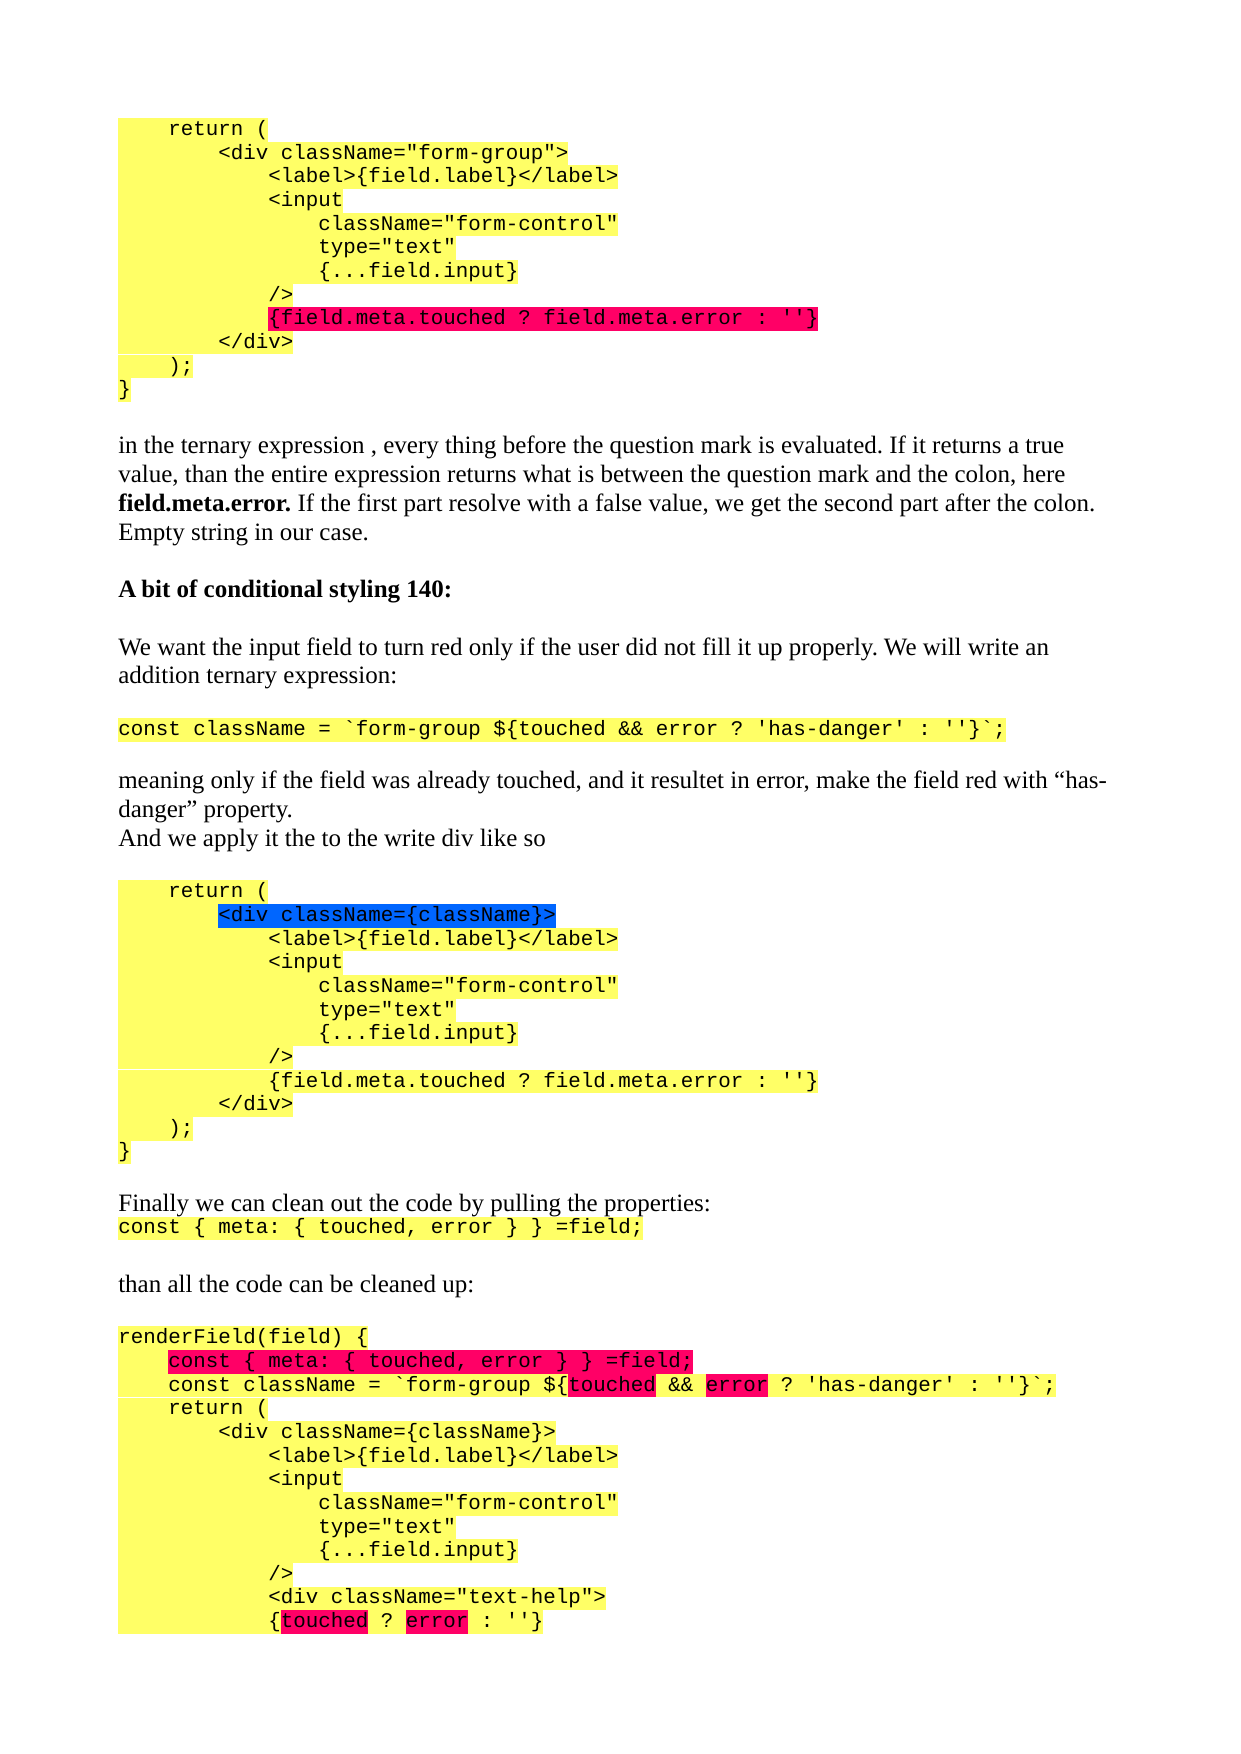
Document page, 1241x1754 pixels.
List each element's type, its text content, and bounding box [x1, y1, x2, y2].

text than all the code can be cleaned up: [118, 1269, 1122, 1298]
text We want the input field to turn red only if the user did not fill it up properly. We will write an addition ternary expression: [118, 632, 1122, 689]
text <input [118, 189, 1122, 213]
text className="form-control" [118, 213, 1122, 236]
text {field.meta.touched ? field.meta.error : ''} [118, 1069, 1122, 1093]
text <div className="form-group"> [118, 142, 1122, 165]
text <div className="text-help"> [118, 1587, 1122, 1610]
text /> [118, 284, 1122, 307]
text Finally we can clean out the code by pulling the properties: [118, 1188, 1122, 1217]
text meaning only if the field was already touched, and it resultet in error, make the field red with “has-danger” property. [118, 765, 1122, 823]
text const { meta: { touched, error } } =field; [118, 1217, 1122, 1240]
text renderField(field) { [118, 1326, 1122, 1350]
text className="form-control" [118, 975, 1122, 999]
text /> [118, 1563, 1122, 1587]
text <input [118, 1468, 1122, 1492]
text } [118, 378, 1122, 402]
text const className = `form-group ${touched && error ? 'has-danger' : ''}`; [118, 1374, 1122, 1397]
text <input [118, 951, 1122, 975]
text </div> [118, 331, 1122, 354]
text return ( [118, 118, 1122, 142]
text type="text" [118, 1516, 1122, 1539]
text {...field.input} [118, 260, 1122, 284]
text A bit of conditional styling 140: [118, 574, 1122, 603]
text type="text" [118, 236, 1122, 260]
text </div> [118, 1093, 1122, 1117]
text return ( [118, 880, 1122, 904]
text in the ternary expression , every thing before the question mark is evaluated. If it returns a true value, than the entire expression returns what is between the question mark and the colon, here field.meta.error. If the first part resolve with a false value, we get the second part after the colon. Empty string in our case. [118, 431, 1122, 546]
text <label>{field.label}</label> [118, 928, 1122, 951]
text } [118, 1141, 1122, 1164]
text type="text" [118, 999, 1122, 1022]
text className="form-control" [118, 1492, 1122, 1516]
text {...field.input} [118, 1539, 1122, 1563]
text <div className={className}> [118, 904, 1122, 928]
text {field.meta.touched ? field.meta.error : ''} [118, 307, 1122, 331]
text const { meta: { touched, error } } =field; [118, 1350, 1122, 1374]
text ); [118, 354, 1122, 378]
text return ( [118, 1397, 1122, 1421]
text {...field.input} [118, 1022, 1122, 1046]
text {touched ? error : ''} [118, 1610, 1122, 1634]
text <div className={className}> [118, 1421, 1122, 1445]
text And we apply it the to the write div like so [118, 823, 1122, 852]
text ); [118, 1117, 1122, 1141]
text <label>{field.label}</label> [118, 165, 1122, 189]
text <label>{field.label}</label> [118, 1445, 1122, 1468]
text const className = `form-group ${touched && error ? 'has-danger' : ''}`; [118, 718, 1122, 742]
text /> [118, 1046, 1122, 1069]
